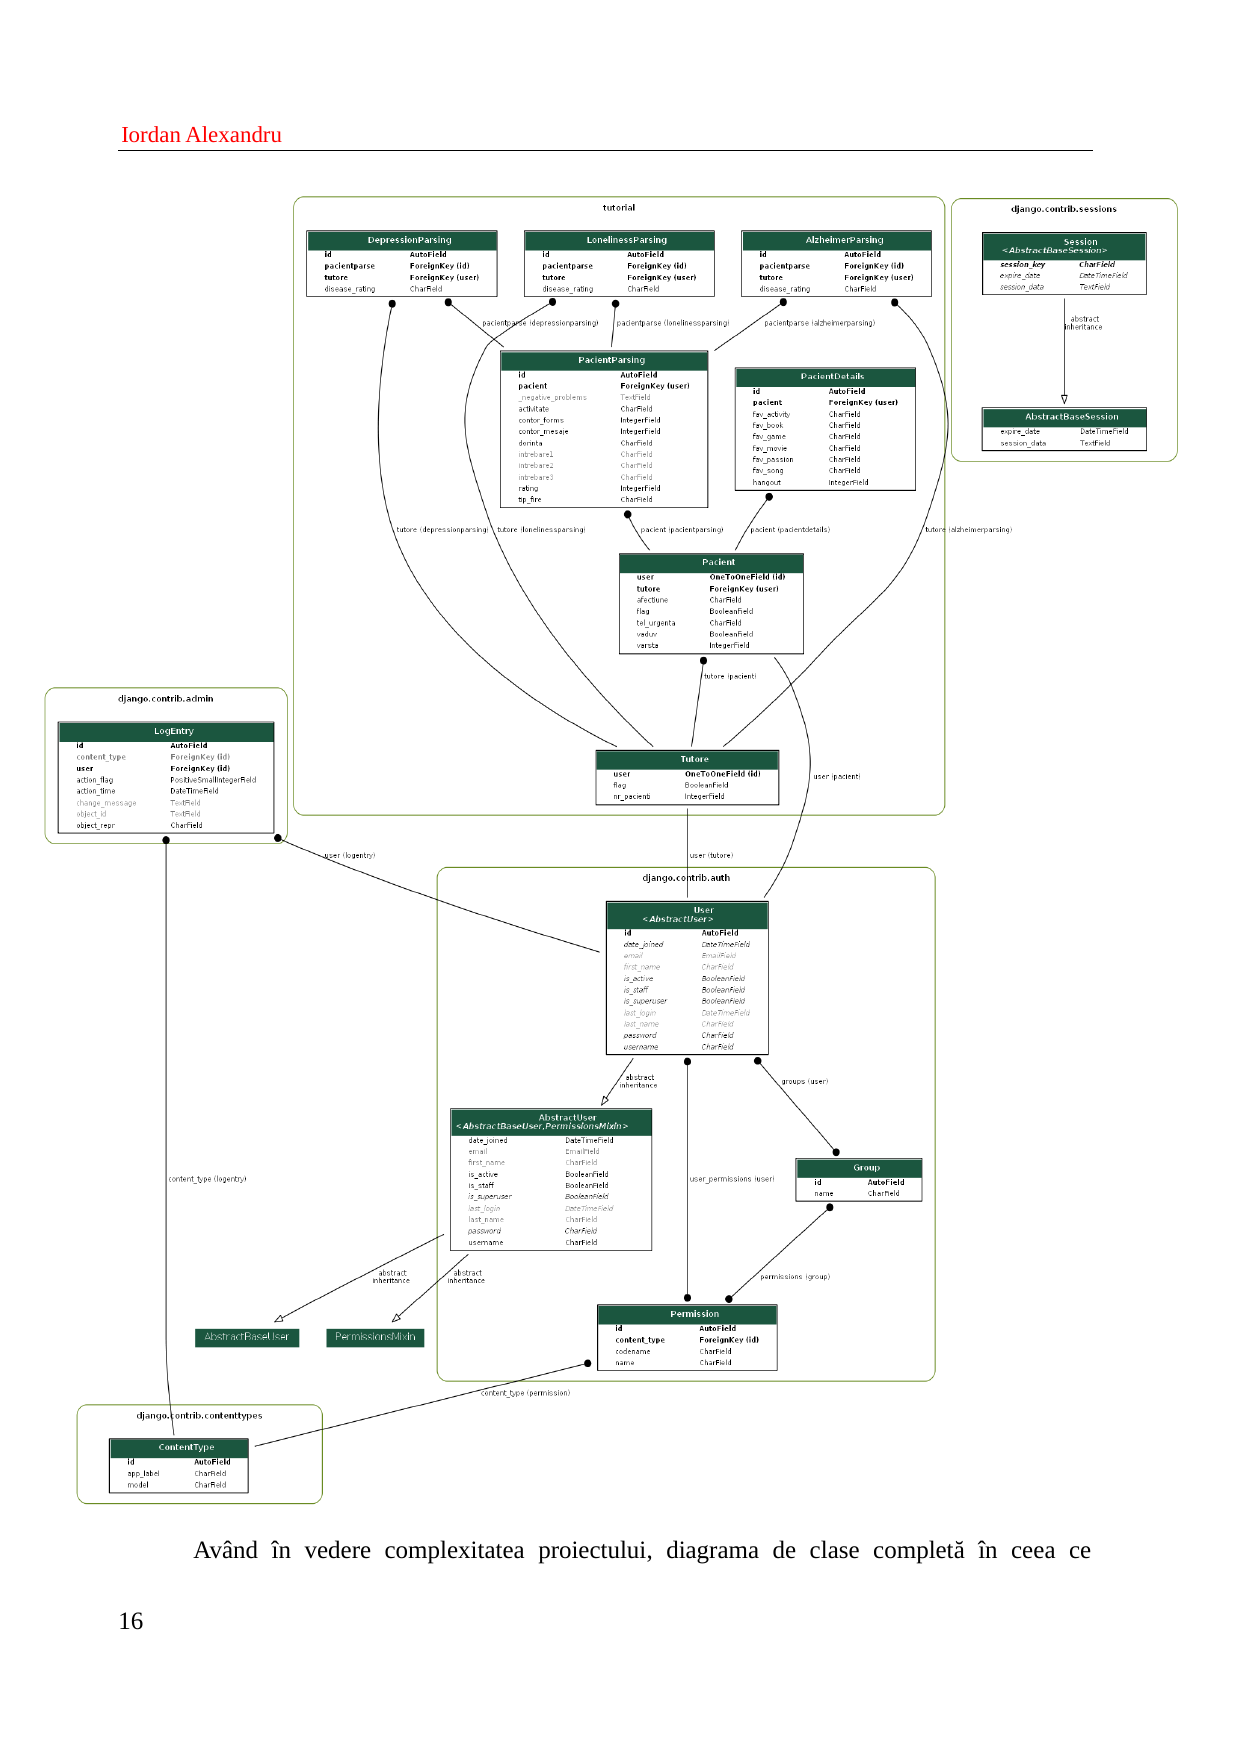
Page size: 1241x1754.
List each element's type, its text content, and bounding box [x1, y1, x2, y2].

text Având în vedere complexitatea proiectului, diagrama de clase completă în ceea ce [118, 1514, 1093, 1564]
text [118, 180, 1093, 187]
picture [35, 187, 1187, 1514]
